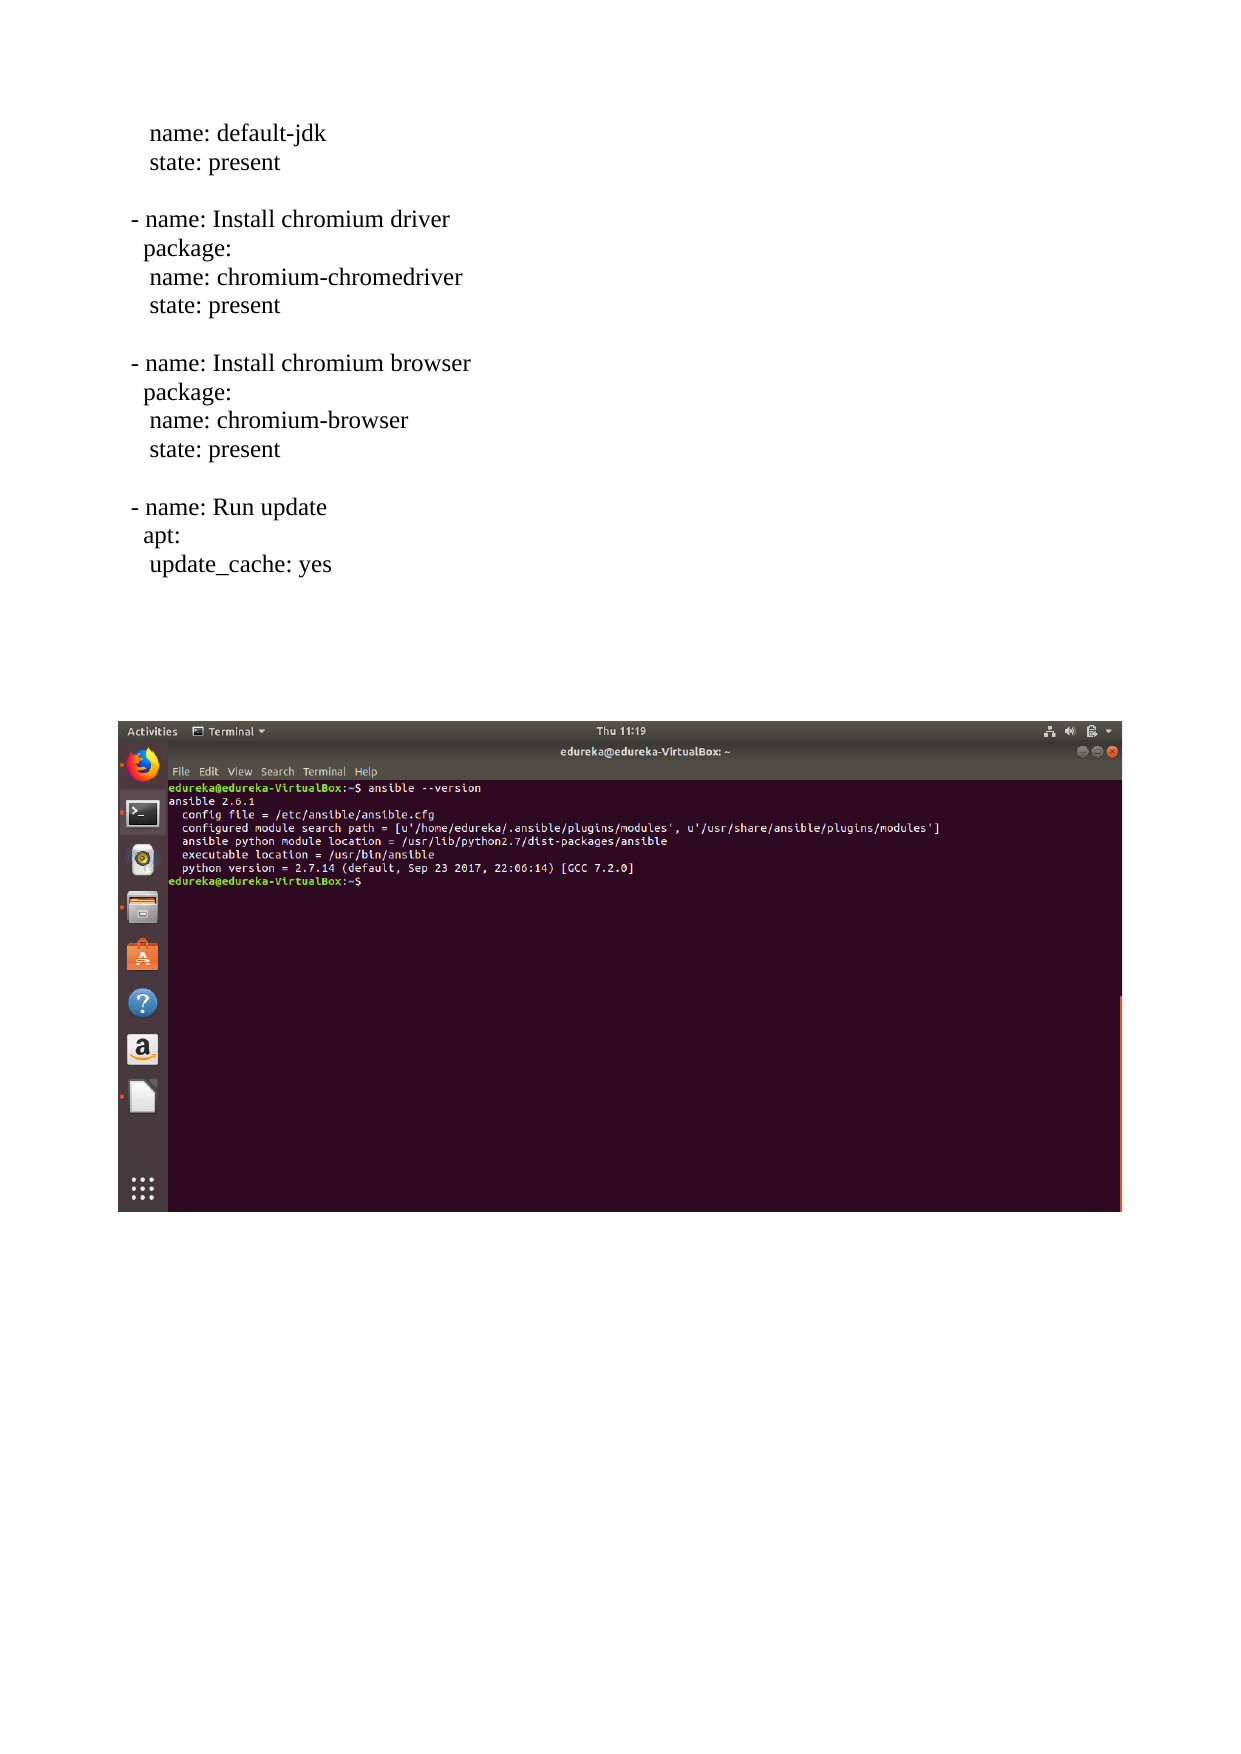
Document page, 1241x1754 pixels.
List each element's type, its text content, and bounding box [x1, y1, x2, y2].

text state: present [118, 434, 1122, 463]
text update_cache: yes [118, 549, 1122, 578]
text - name: Install chromium driver [118, 204, 1122, 233]
picture [118, 721, 1123, 1212]
text apt: [118, 521, 1122, 549]
text name: chromium-browser [118, 406, 1122, 434]
text name: default-jdk [118, 118, 1122, 147]
text - name: Install chromium browser [118, 348, 1122, 377]
text package: [118, 377, 1122, 406]
text state: present [118, 291, 1122, 319]
text package: [118, 233, 1122, 262]
text state: present [118, 147, 1122, 176]
text - name: Run update [118, 492, 1122, 521]
text name: chromium-chromedriver [118, 262, 1122, 291]
